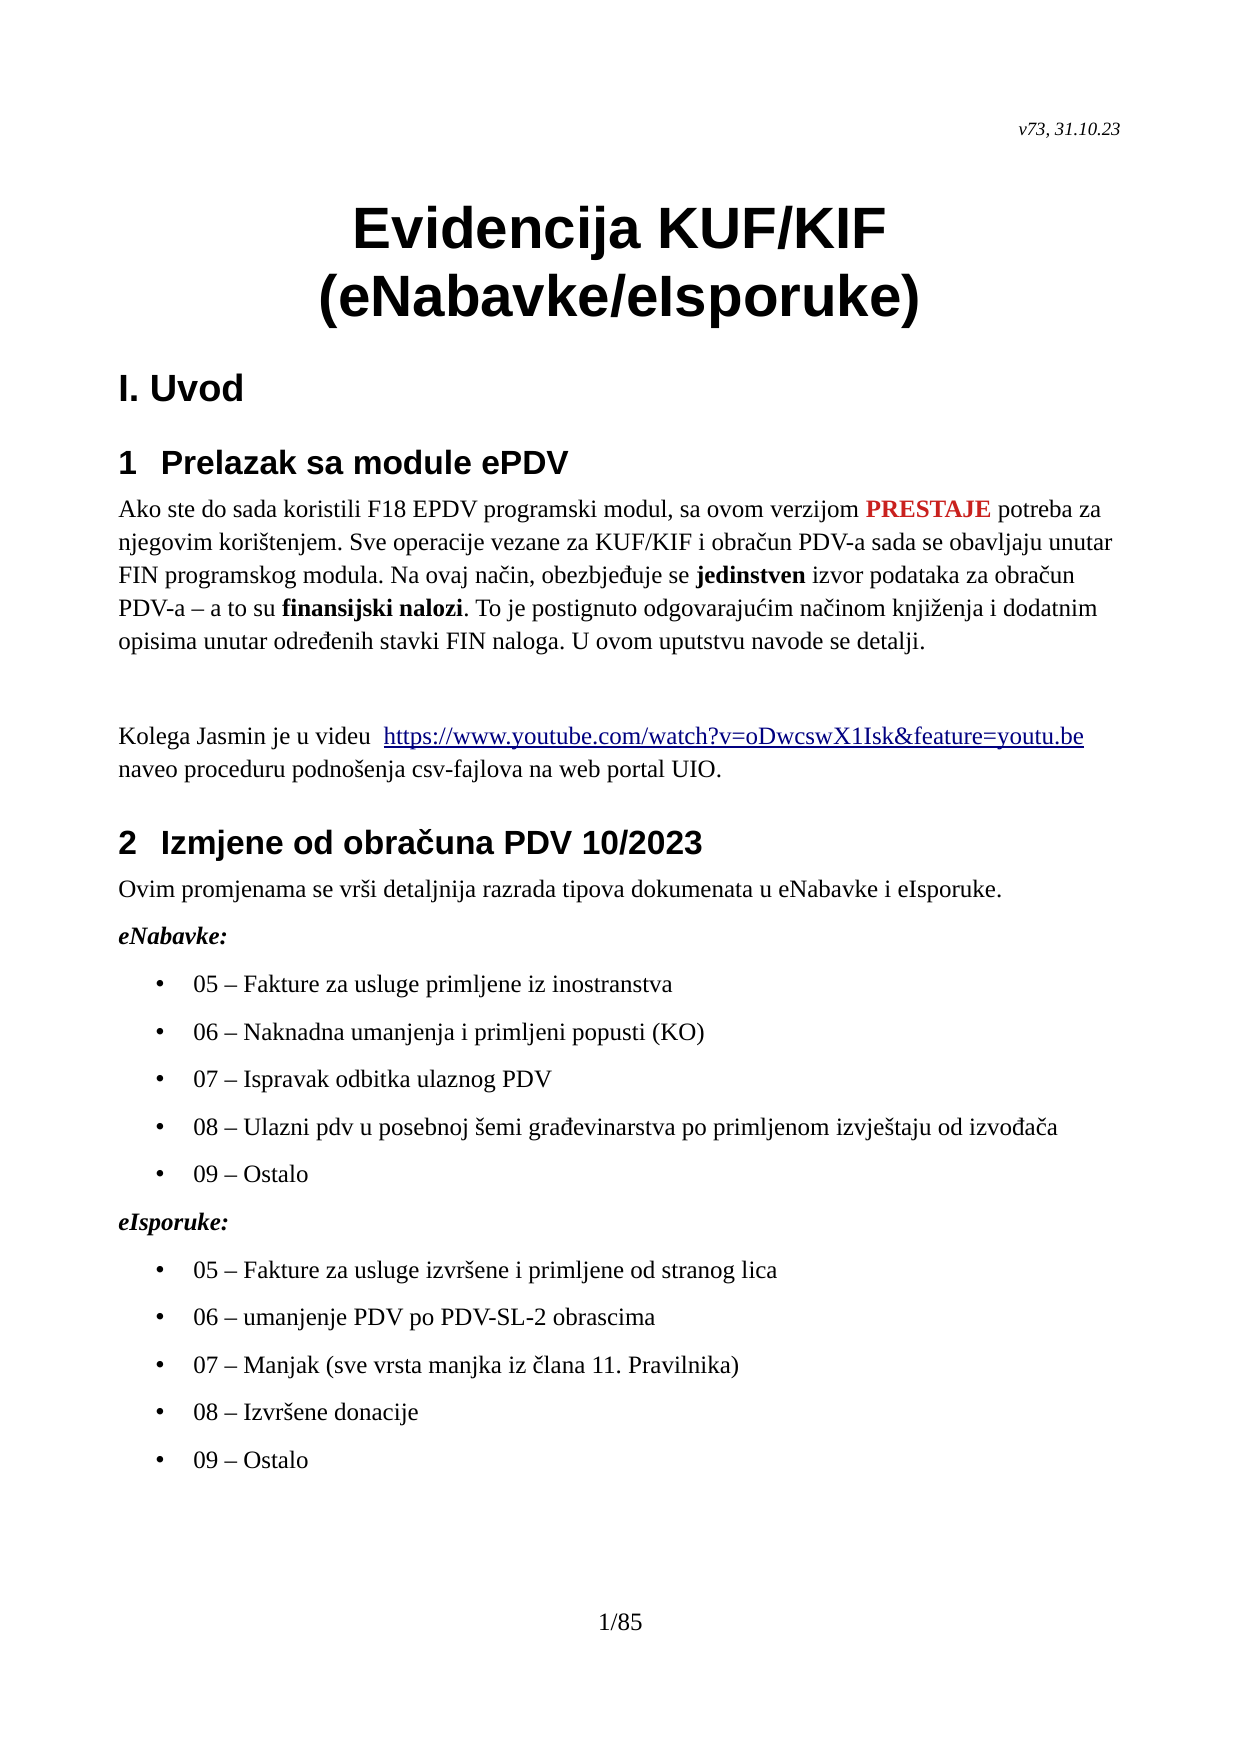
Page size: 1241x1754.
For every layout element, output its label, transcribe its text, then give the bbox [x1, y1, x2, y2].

list 08 – Izvršene donacije [156, 1397, 1122, 1426]
list 08 – Ulazni pdv u posebnoj šemi građevinarstva po primljenom izvještaju od izvođača [156, 1112, 1122, 1141]
subtitle Ako ste do sada koristili F18 EPDV programski modul, sa ovom verzijom PRESTAJE potreba za njegovim korištenjem. Sve operacije vezane za KUF/KIF i obračun PDV-a sada se obavljaju unutar FIN programskog modula. Na ovaj način, obezbjeđuje se jedinstven izvor podataka za obračun PDV-a – a to su finansijski nalozi. To je postignuto odgovarajućim načinom knjiženja i dodatnim opisima unutar određenih stavki FIN naloga. U ovom uputstvu navode se detalji. [118, 494, 1122, 655]
list 09 – Ostalo [156, 1445, 1122, 1474]
list 09 – Ostalo [156, 1159, 1122, 1188]
text Ovim promjenama se vrši detaljnija razrada tipova dokumenata u eNabavke i eIsporuke. [118, 874, 1122, 903]
text eIsporuke: [118, 1207, 1122, 1236]
list 07 – Manjak (sve vrsta manjka iz člana 11. Pravilnika) [156, 1350, 1122, 1379]
list 05 – Fakture za usluge izvršene i primljene od stranog lica [156, 1255, 1122, 1283]
list 07 – Ispravak odbitka ulaznog PDV [156, 1064, 1122, 1093]
list 06 – umanjenje PDV po PDV-SL-2 obrascima [156, 1302, 1122, 1331]
title Evidencija KUF/KIF (eNabavke/eIsporuke) [118, 194, 1122, 328]
subtitle I. Uvod [118, 366, 1122, 409]
subtitle Kolega Jasmin je u videu https://www.youtube.com/watch?v=oDwcswX1Isk&feature=youtu.be naveo proceduru podnošenja csv-fajlova na web portal UIO. [118, 721, 1122, 783]
list 06 – Naknadna umanjenja i primljeni popusti (KO) [156, 1017, 1122, 1045]
text eNabavke: [118, 921, 1122, 950]
subtitle Prelazak sa module ePDV [118, 443, 1122, 481]
list 05 – Fakture za usluge primljene iz inostranstva [156, 969, 1122, 998]
subtitle Izmjene od obračuna PDV 10/2023 [118, 823, 1122, 861]
